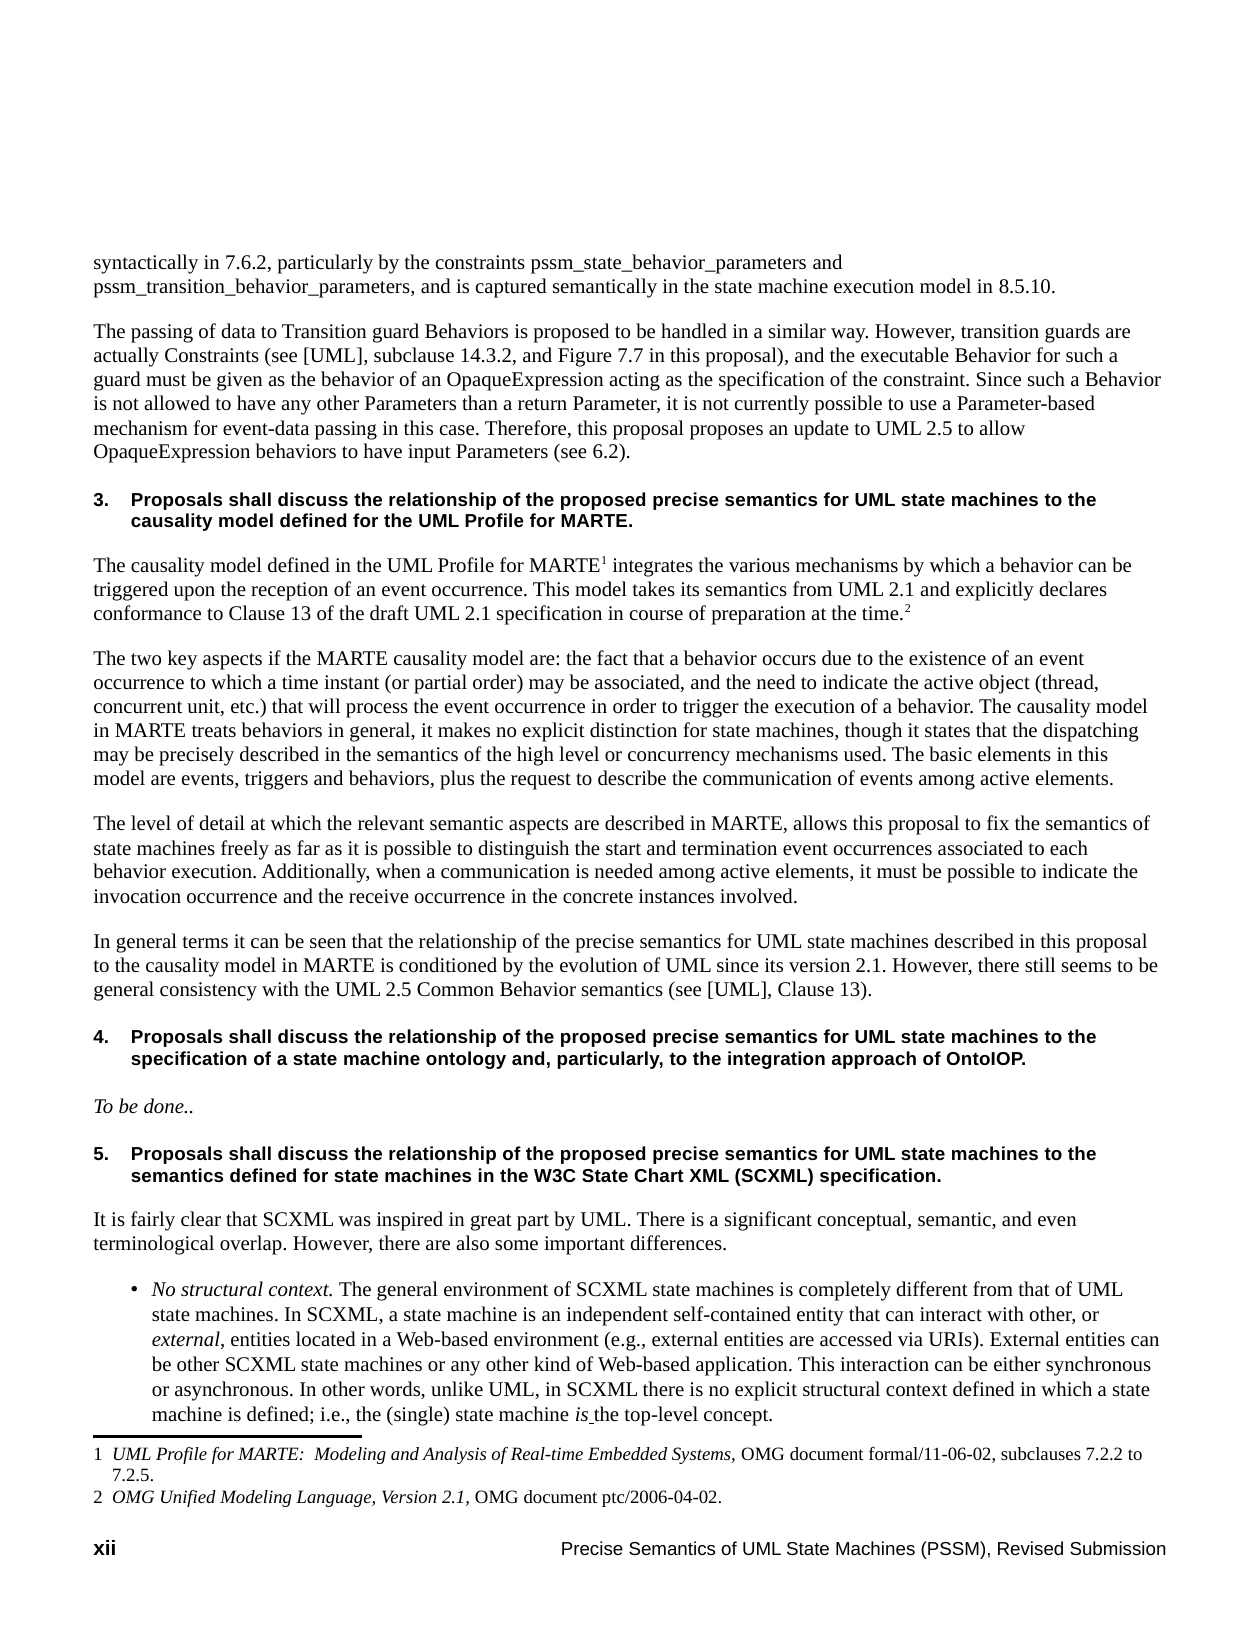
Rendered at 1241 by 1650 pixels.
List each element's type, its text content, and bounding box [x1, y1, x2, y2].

text It is fairly clear that SCXML was inspired in great part by UML. There is a significant conceptual, semantic, and even terminological overlap. However, there are also some important differences. [93, 1207, 1164, 1255]
subtitle Proposals shall discuss the relationship of the proposed precise semantics for UML state machines to the causality model defined for the UML Profile for MARTE. [93, 488, 1164, 532]
text The causality model defined in the UML Profile for MARTE integrates the various mechanisms by which a behavior can be triggered upon the reception of an event occurrence. This model takes its semantics from UML 2.1 and explicitly declares conformance to Clause 13 of the draft UML 2.1 specification in course of preparation at the time. [93, 553, 1164, 625]
text The passing of data to Transition guard Behaviors is proposed to be handled in a similar way. However, transition guards are actually Constraints (see [UML], subclause 14.3.2, and Figure 7.7 in this proposal), and the executable Behavior for such a guard must be given as the behavior of an OpaqueExpression acting as the specification of the constraint. Since such a Behavior is not allowed to have any other Parameters than a return Parameter, it is not currently possible to use a Parameter-based mechanism for event-data passing in this case. Therefore, this proposal proposes an update to UML 2.5 to allow OpaqueExpression behaviors to have input Parameters (see 6.2). [93, 319, 1164, 463]
list No structural context. The general environment of SCXML state machines is completely different from that of UML state machines. In SCXML, a state machine is an independent self-contained entity that can interact with other, or external, entities located in a Web-based environment (e.g., external entities are accessed via URIs). External entities can be other SCXML state machines or any other kind of Web-based application. This interaction can be either synchronous or asynchronous. In other words, unlike UML, in SCXML there is no explicit structural context defined in which a state machine is defined; i.e., the (single) state machine is the top-level concept. [131, 1276, 1164, 1426]
text UML Profile for MARTE: Modeling and Analysis of Real-time Embedded Systems, OMG document formal/11-06-02, subclauses 7.2.2 to 7.2.5. [93, 1443, 1164, 1486]
subtitle Proposals shall discuss the relationship of the proposed precise semantics for UML state machines to the semantics defined for state machines in the W3C State Chart XML (SCXML) specification. [93, 1143, 1164, 1186]
text The two key aspects if the MARTE causality model are: the fact that a behavior occurs due to the existence of an event occurrence to which a time instant (or partial order) may be associated, and the need to indicate the active object (thread, concurrent unit, etc.) that will process the event occurrence in order to trigger the execution of a behavior. The causality model in MARTE treats behaviors in general, it makes no explicit distinction for state machines, though it states that the dispatching may be precisely described in the semantics of the high level or concurrency mechanisms used. The basic elements in this model are events, triggers and behaviors, plus the request to describe the communication of events among active elements. [93, 646, 1164, 790]
text In general terms it can be seen that the relationship of the precise semantics for UML state machines described in this proposal to the causality model in MARTE is conditioned by the evolution of UML since its version 2.1. However, there still seems to be general consistency with the UML 2.5 Common Behavior semantics (see [UML], Clause 13). [93, 929, 1164, 1001]
text OMG Unified Modeling Language, Version 2.1, OMG document ptc/2006-04-02. [93, 1486, 1164, 1507]
subtitle To be done.. [93, 1094, 1164, 1118]
text syntactically in 7.6.2, particularly by the constraints pssm_state_behavior_parameters and pssm_transition_behavior_parameters, and is captured semantically in the state machine execution model in 8.5.10. [93, 250, 1164, 298]
text The level of detail at which the relevant semantic aspects are described in MARTE, allows this proposal to fix the semantics of state machines freely as far as it is possible to distinguish the start and termination event occurrences associated to each behavior execution. Additionally, when a communication is needed among active elements, it must be possible to indicate the invocation occurrence and the receive occurrence in the concrete instances involved. [93, 811, 1164, 908]
subtitle Proposals shall discuss the relationship of the proposed precise semantics for UML state machines to the specification of a state machine ontology and, particularly, to the integration approach of OntoIOP. [93, 1026, 1164, 1069]
